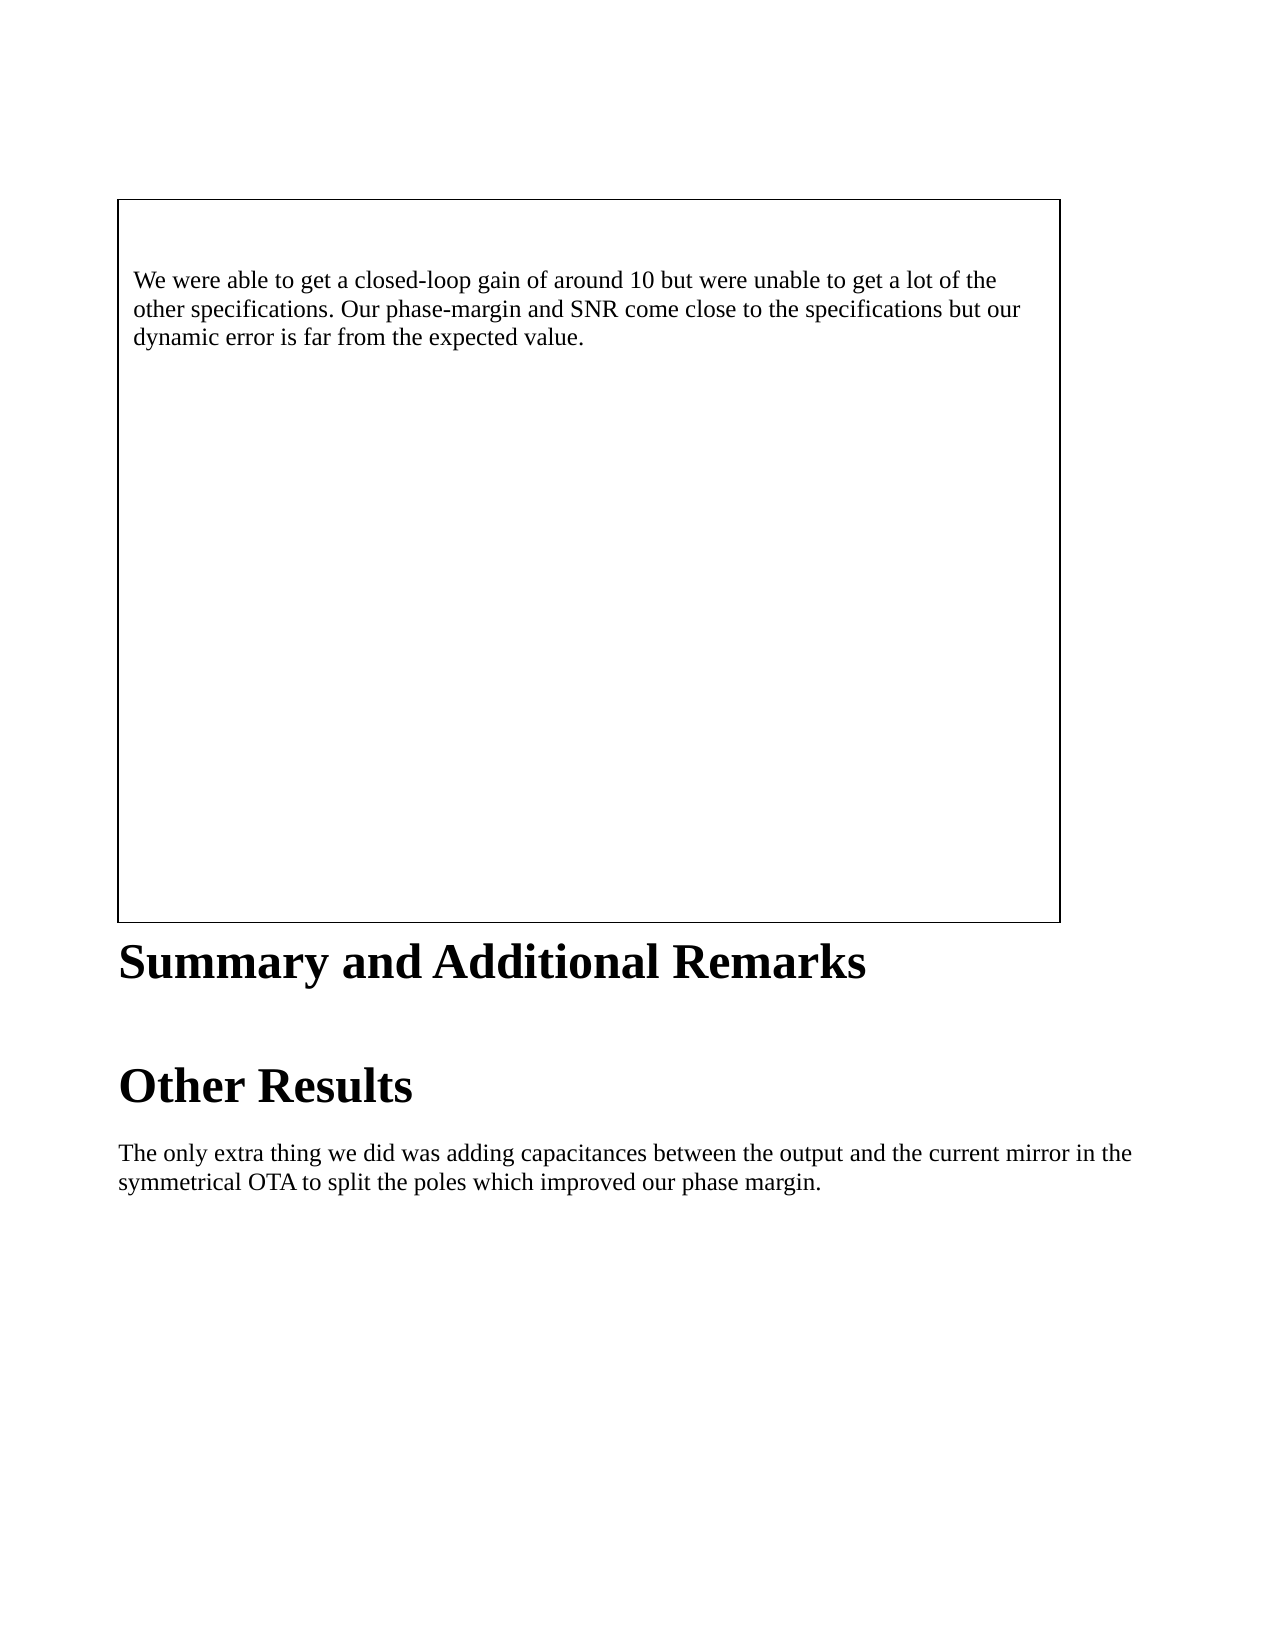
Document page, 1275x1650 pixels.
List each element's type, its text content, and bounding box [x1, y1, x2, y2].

text We were able to get a closed-loop gain of around 10 but were unable to get a lot of the other specifications. Our phase-margin and SNR come close to the specifications but our dynamic error is far from the expected value. [133, 265, 1045, 351]
subtitle Summary and Additional Remarks [118, 143, 1157, 990]
text The only extra thing we did was adding capacitances between the output and the current mirror in the symmetrical OTA to split the poles which improved our phase margin. [118, 1138, 1157, 1196]
subtitle Other Results [118, 1056, 1157, 1113]
